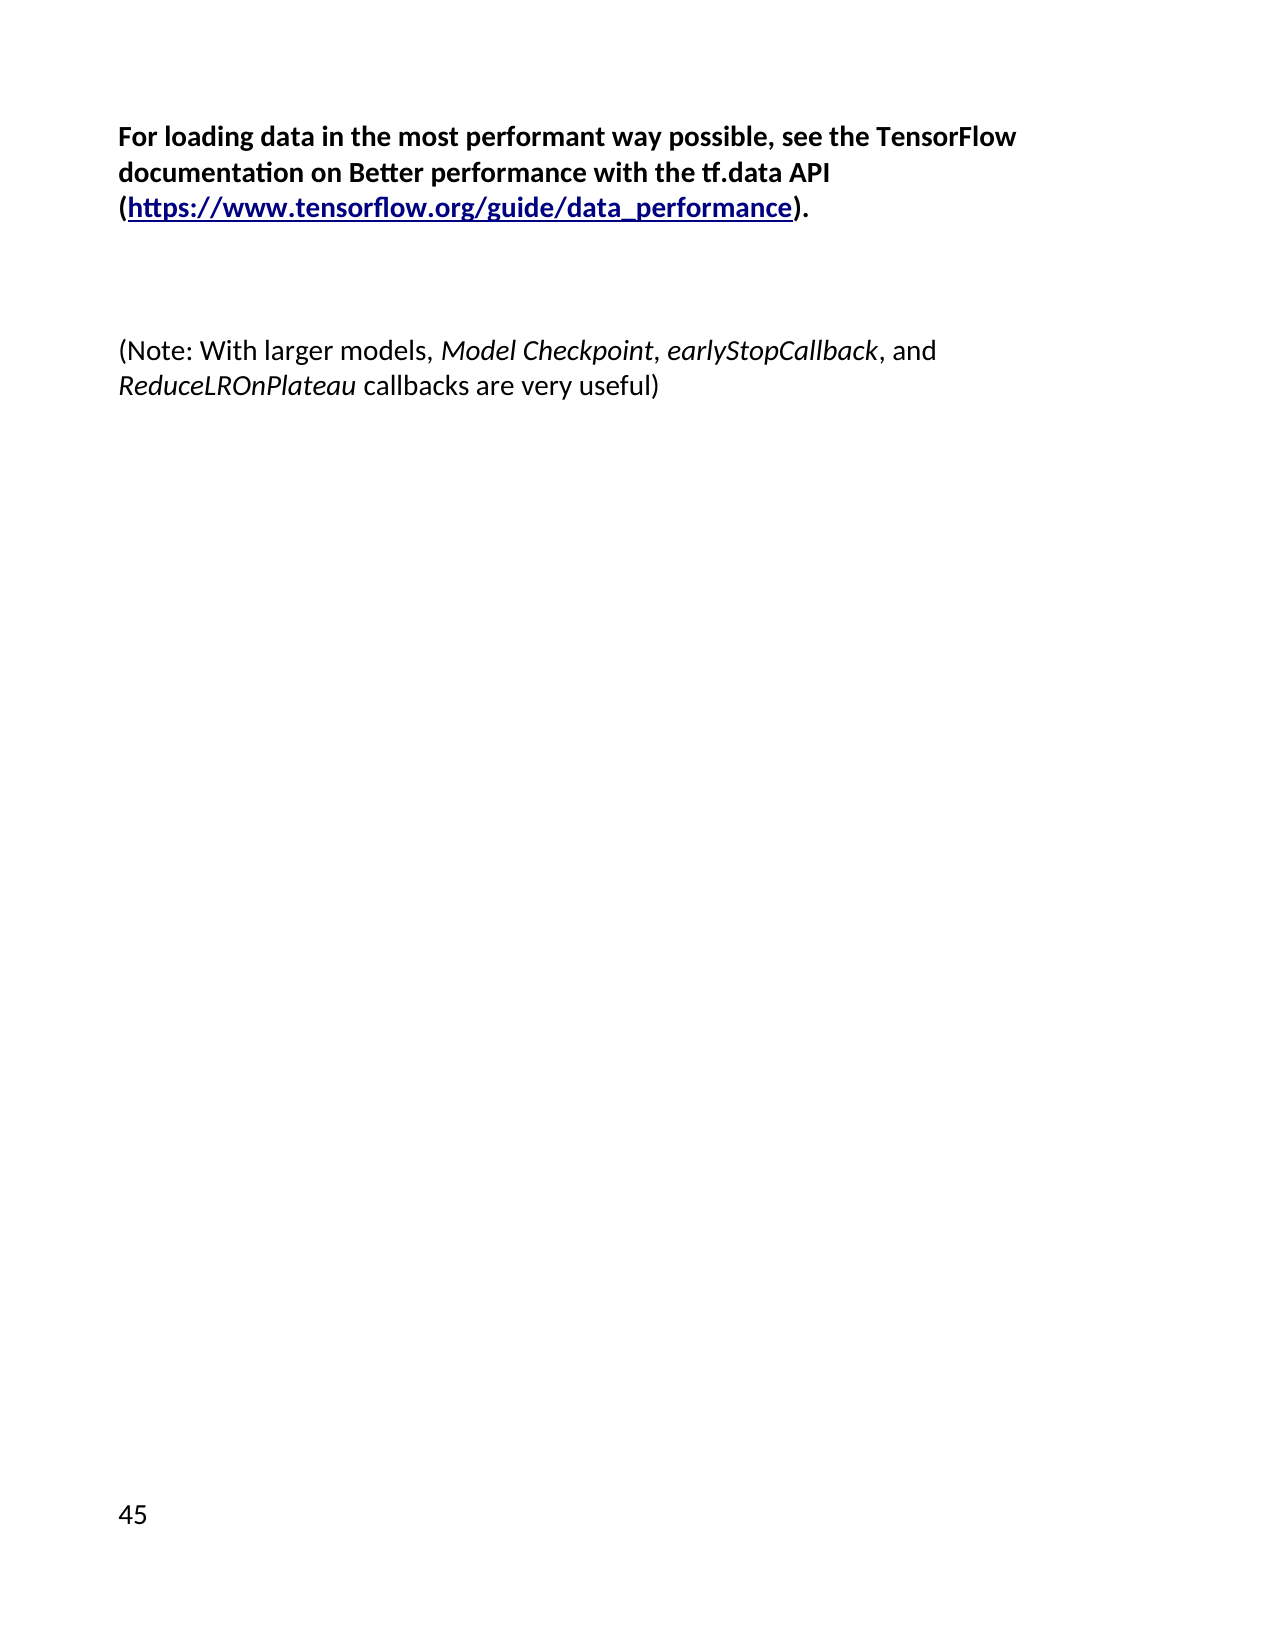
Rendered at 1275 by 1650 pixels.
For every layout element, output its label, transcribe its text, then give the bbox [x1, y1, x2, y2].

text (Note: With larger models, Model Checkpoint, earlyStopCallback, and ReduceLROnPlateau callbacks are very useful) [118, 332, 1157, 403]
text For loading data in the most performant way possible, see the TensorFlow documentation on Better performance with the tf.data API (https://www.tensorflow.org/guide/data_performance). [118, 118, 1157, 225]
